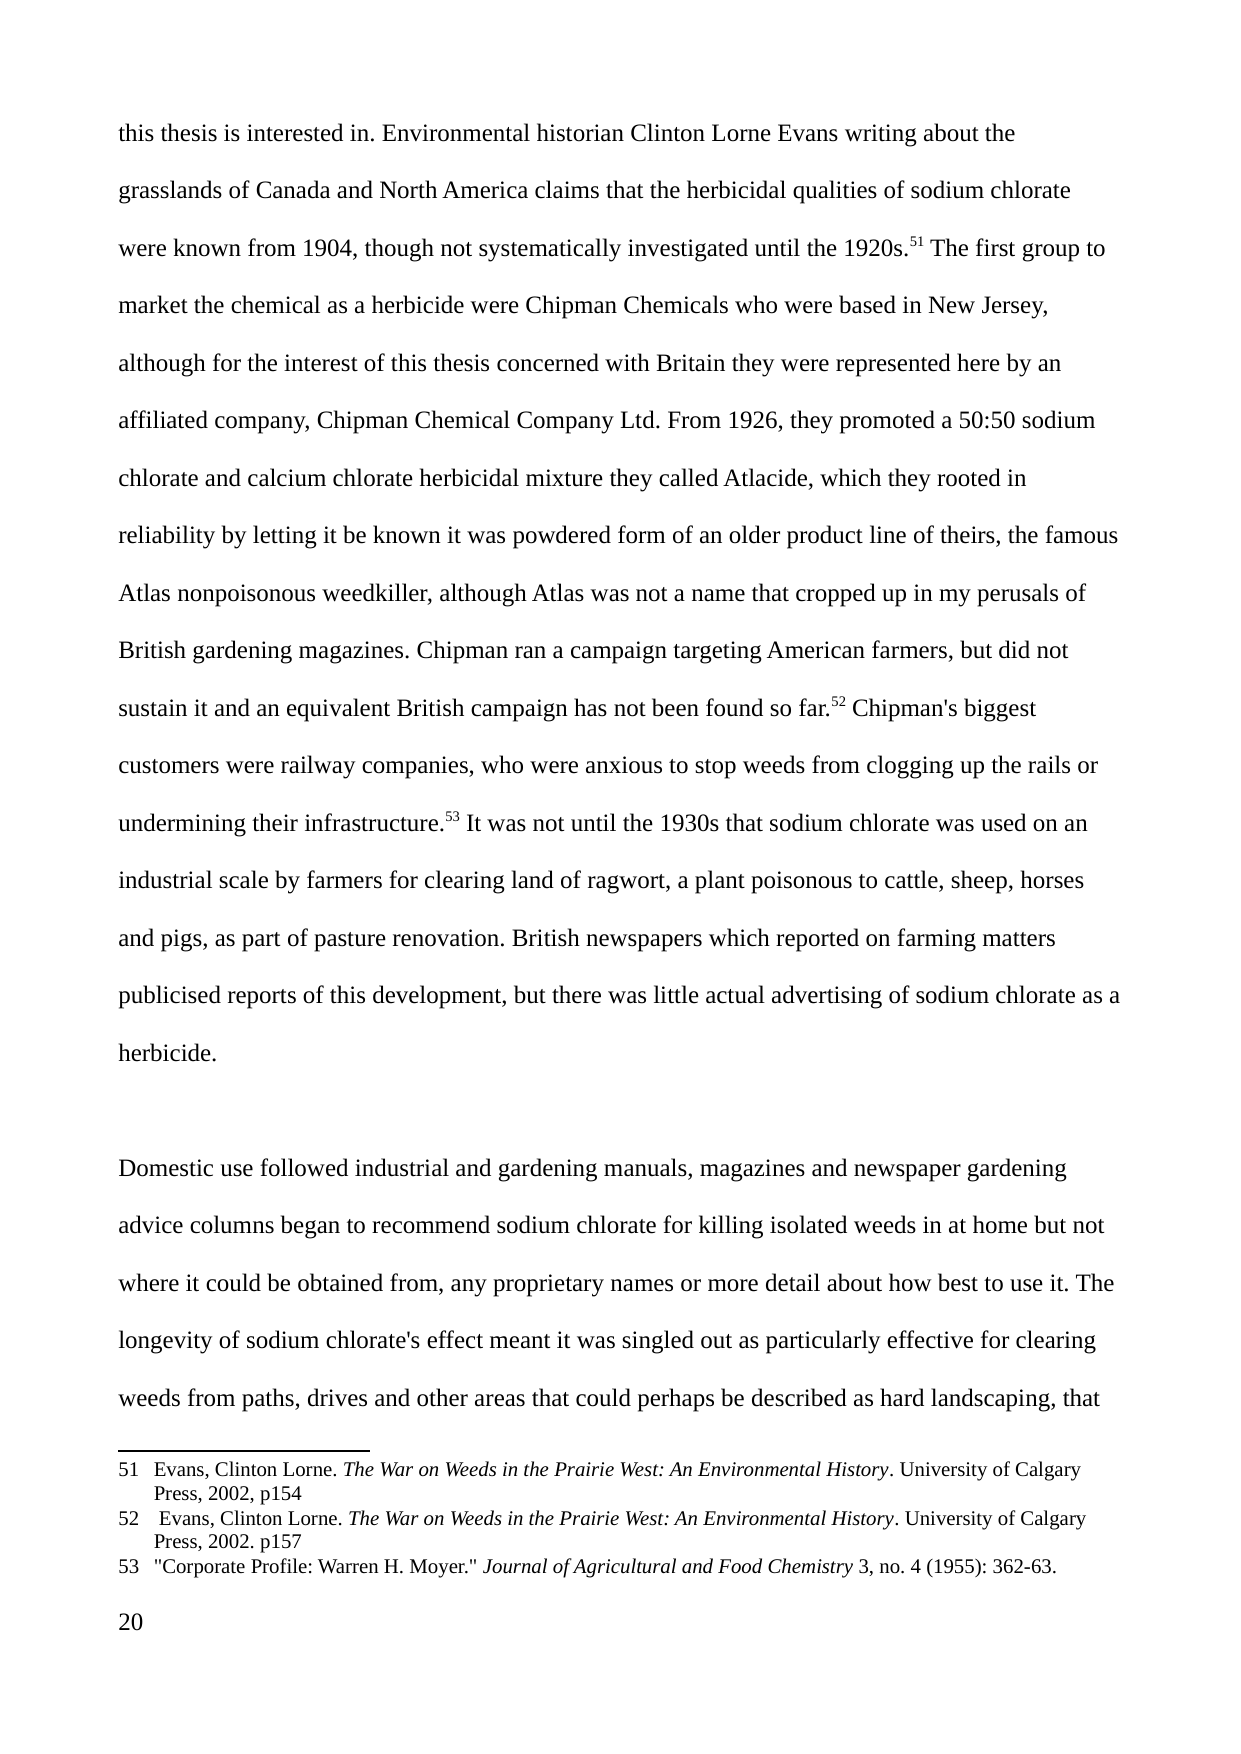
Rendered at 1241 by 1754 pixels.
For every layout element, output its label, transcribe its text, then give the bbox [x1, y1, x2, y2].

text Evans, Clinton Lorne. The War on Weeds in the Prairie West: An Environmental History. University of Calgary Press, 2002, p154 [118, 1457, 1122, 1505]
text "Corporate Profile: Warren H. Moyer." Journal of Agricultural and Food Chemistry 3, no. 4 (1955): 362-63. [118, 1553, 1122, 1578]
text Evans, Clinton Lorne. The War on Weeds in the Prairie West: An Environmental History. University of Calgary Press, 2002. p157 [118, 1505, 1122, 1553]
text Domestic use followed industrial and gardening manuals, magazines and newspaper gardening advice columns began to recommend sodium chlorate for killing isolated weeds in at home but not where it could be obtained from, any proprietary names or more detail about how best to use it. The longevity of sodium chlorate's effect meant it was singled out as particularly effective for clearing weeds from paths, drives and other areas that could perhaps be described as hard landscaping, that [118, 1153, 1122, 1412]
text this thesis is interested in. Environmental historian Clinton Lorne Evans writing about the grasslands of Canada and North America claims that the herbicidal qualities of sodium chlorate were known from 1904, though not systematically investigated until the 1920s. The first group to market the chemical as a herbicide were Chipman Chemicals who were based in New Jersey, although for the interest of this thesis concerned with Britain they were represented here by an affiliated company, Chipman Chemical Company Ltd. From 1926, they promoted a 50:50 sodium chlorate and calcium chlorate herbicidal mixture they called Atlacide, which they rooted in reliability by letting it be known it was powdered form of an older product line of theirs, the famous Atlas nonpoisonous weedkiller, although Atlas was not a name that cropped up in my perusals of British gardening magazines. Chipman ran a campaign targeting American farmers, but did not sustain it and an equivalent British campaign has not been found so far. Chipman's biggest customers were railway companies, who were anxious to stop weeds from clogging up the rails or undermining their infrastructure. It was not until the 1930s that sodium chlorate was used on an industrial scale by farmers for clearing land of ragwort, a plant poisonous to cattle, sheep, horses and pigs, as part of pasture renovation. British newspapers which reported on farming matters publicised reports of this development, but there was little actual advertising of sodium chlorate as a herbicide. [118, 118, 1122, 1067]
